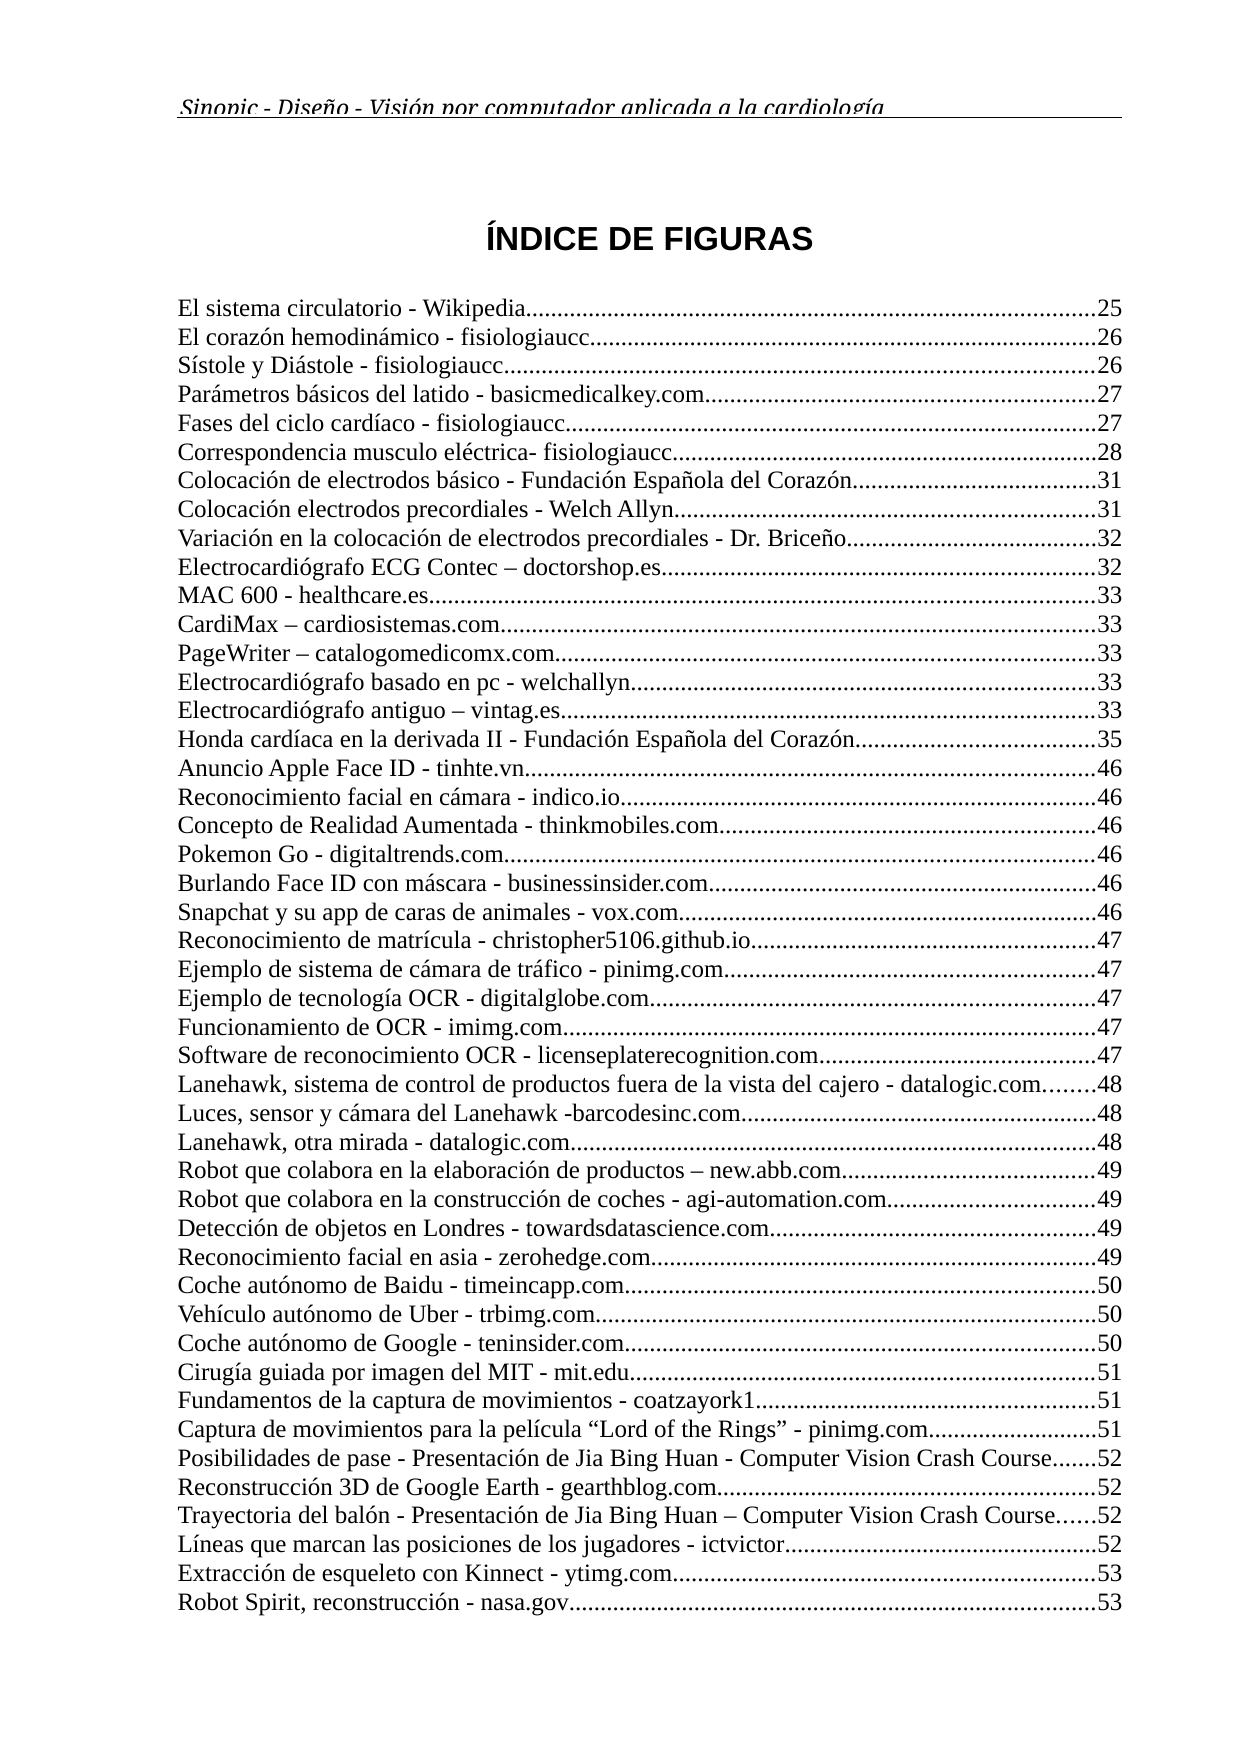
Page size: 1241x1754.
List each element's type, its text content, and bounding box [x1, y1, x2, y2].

text Líneas que marcan las posiciones de los jugadores - ictvictor 52 [177, 1529, 1122, 1558]
text Coche autónomo de Baidu - timeincapp.com 50 [177, 1270, 1122, 1299]
text MAC 600 - healthcare.es 33 [177, 580, 1122, 609]
text Ejemplo de tecnología OCR - digitalglobe.com 47 [177, 983, 1122, 1012]
text Coche autónomo de Google - teninsider.com 50 [177, 1328, 1122, 1357]
text CardiMax – cardiosistemas.com 33 [177, 609, 1122, 638]
text Robot Spirit, reconstrucción - nasa.gov 53 [177, 1587, 1122, 1615]
text Pokemon Go - digitaltrends.com 46 [177, 839, 1122, 868]
text Lanehawk, otra mirada - datalogic.com 48 [177, 1127, 1122, 1155]
text Ejemplo de sistema de cámara de tráfico - pinimg.com 47 [177, 954, 1122, 983]
text Software de reconocimiento OCR - licenseplaterecognition.com 47 [177, 1040, 1122, 1069]
text Robot que colabora en la construcción de coches - agi-automation.com 49 [177, 1184, 1122, 1213]
text Anuncio Apple Face ID - tinhte.vn 46 [177, 753, 1122, 782]
text Posibilidades de pase - Presentación de Jia Bing Huan - Computer Vision Crash Course 52 [177, 1443, 1122, 1472]
text Funcionamiento de OCR - imimg.com 47 [177, 1012, 1122, 1040]
text Reconocimiento facial en asia - zerohedge.com 49 [177, 1242, 1122, 1270]
text Variación en la colocación de electrodos precordiales - Dr. Briceño 32 [177, 523, 1122, 552]
text Honda cardíaca en la derivada II - Fundación Española del Corazón 35 [177, 724, 1122, 753]
text Reconocimiento facial en cámara - indico.io 46 [177, 782, 1122, 810]
text Electrocardiógrafo antiguo – vintag.es 33 [177, 695, 1122, 724]
text Vehículo autónomo de Uber - trbimg.com 50 [177, 1299, 1122, 1328]
text Concepto de Realidad Aumentada - thinkmobiles.com 46 [177, 810, 1122, 839]
text Reconocimiento de matrícula - christopher5106.github.io 47 [177, 925, 1122, 954]
text Extracción de esqueleto con Kinnect - ytimg.com 53 [177, 1558, 1122, 1587]
text Snapchat y su app de caras de animales - vox.com 46 [177, 897, 1122, 925]
text Electrocardiógrafo basado en pc - welchallyn 33 [177, 667, 1122, 695]
text Reconstrucción 3D de Google Earth - gearthblog.com 52 [177, 1472, 1122, 1500]
text Colocación electrodos precordiales - Welch Allyn 31 [177, 494, 1122, 523]
text Lanehawk, sistema de control de productos fuera de la vista del cajero - datalogic.com 48 [177, 1069, 1122, 1098]
text Cirugía guiada por imagen del MIT - mit.edu 51 [177, 1357, 1122, 1385]
text Robot que colabora en la elaboración de productos – new.abb.com 49 [177, 1155, 1122, 1184]
text Burlando Face ID con máscara - businessinsider.com 46 [177, 868, 1122, 897]
text Correspondencia musculo eléctrica- fisiologiaucc 28 [177, 437, 1122, 465]
text Fundamentos de la captura de movimientos - coatzayork1 51 [177, 1385, 1122, 1414]
text Captura de movimientos para la película “Lord of the Rings” - pinimg.com 51 [177, 1414, 1122, 1443]
text Parámetros básicos del latido - basicmedicalkey.com 27 [177, 379, 1122, 408]
text Luces, sensor y cámara del Lanehawk -barcodesinc.com 48 [177, 1098, 1122, 1127]
text Electrocardiógrafo ECG Contec – doctorshop.es 32 [177, 552, 1122, 580]
text PageWriter – catalogomedicomx.com 33 [177, 638, 1122, 667]
text Colocación de electrodos básico - Fundación Española del Corazón 31 [177, 465, 1122, 494]
text El corazón hemodinámico - fisiologiaucc 26 [177, 322, 1122, 350]
text El sistema circulatorio - Wikipedia 25 [177, 293, 1122, 322]
text Detección de objetos en Londres - towardsdatascience.com 49 [177, 1213, 1122, 1242]
text Fases del ciclo cardíaco - fisiologiaucc 27 [177, 408, 1122, 437]
text Índice de Figuras [177, 219, 1122, 257]
text Trayectoria del balón - Presentación de Jia Bing Huan – Computer Vision Crash Course 52 [177, 1500, 1122, 1529]
text Sístole y Diástole - fisiologiaucc 26 [177, 350, 1122, 379]
